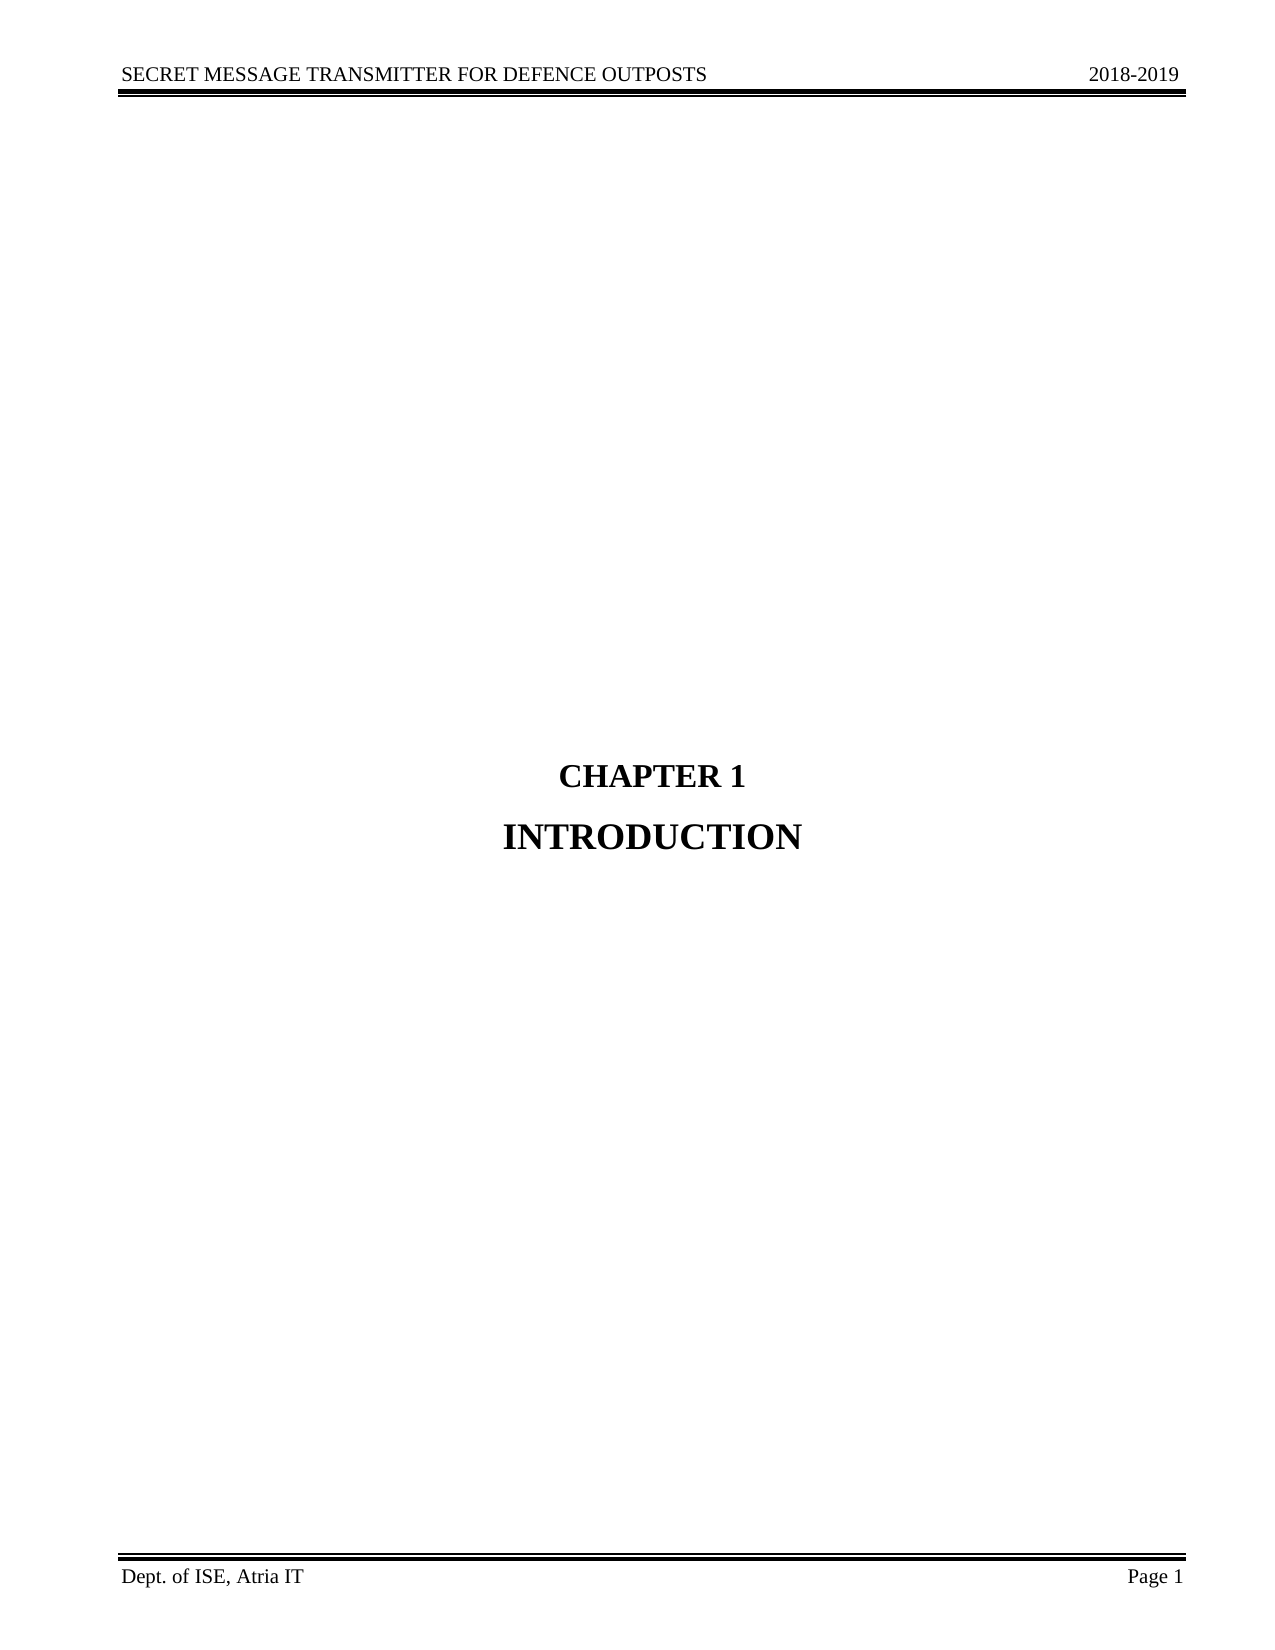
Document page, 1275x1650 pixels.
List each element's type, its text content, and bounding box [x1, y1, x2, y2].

text CHAPTER 1 [118, 757, 1186, 795]
text INTRODUCTION [118, 814, 1186, 857]
